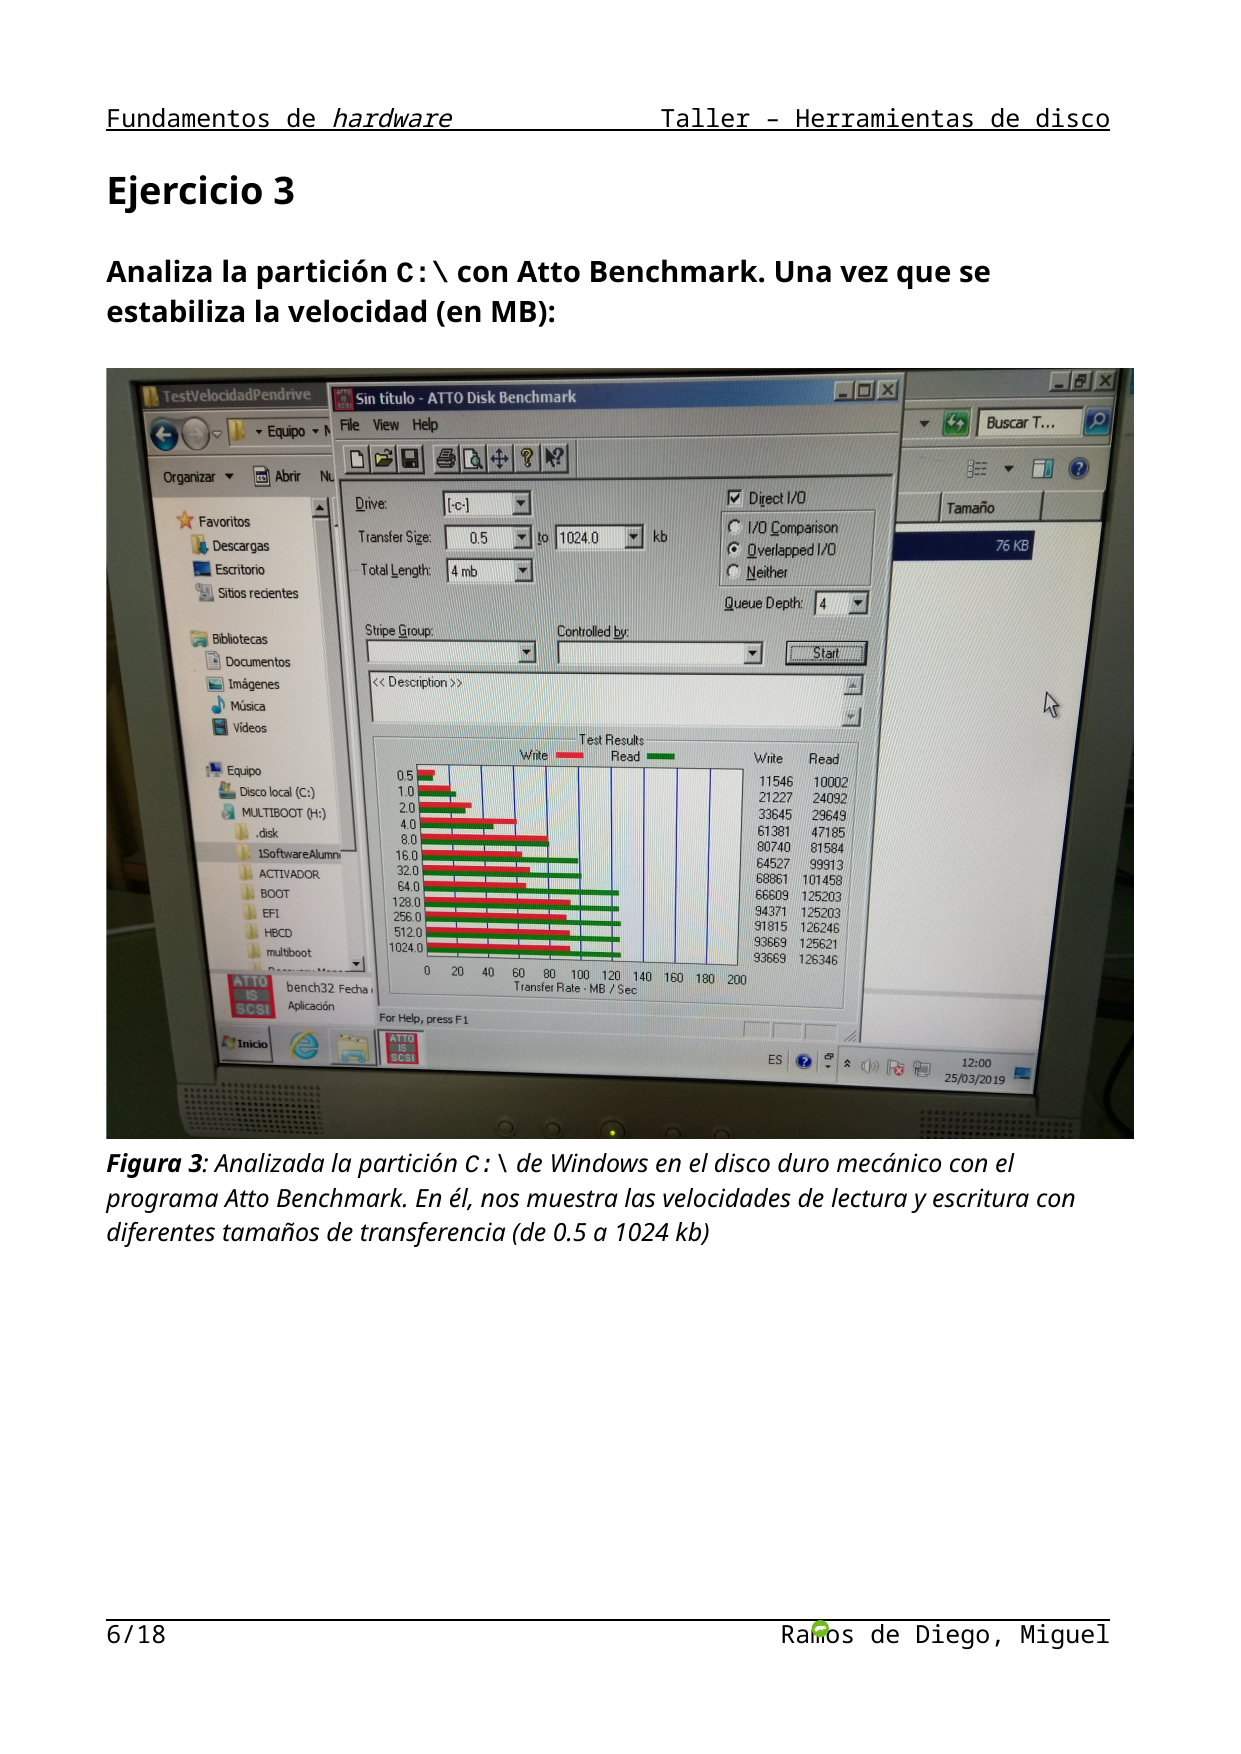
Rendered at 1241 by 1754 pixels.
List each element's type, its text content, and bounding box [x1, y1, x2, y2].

text Figura 3: Analizada la partición C:\ de Windows en el disco duro mecánico con el programa Atto Benchmark. En él, nos muestra las velocidades de lectura y escritura con diferentes tamaños de transferencia (de 0.5 a 1024 kb) [106, 1139, 1134, 1248]
subtitle Analiza la partición C:\ con Atto Benchmark. Una vez que se estabiliza la velocidad (en MB): [106, 251, 1134, 331]
picture [106, 368, 1134, 1139]
subtitle Ejercicio 3 [106, 164, 1134, 216]
